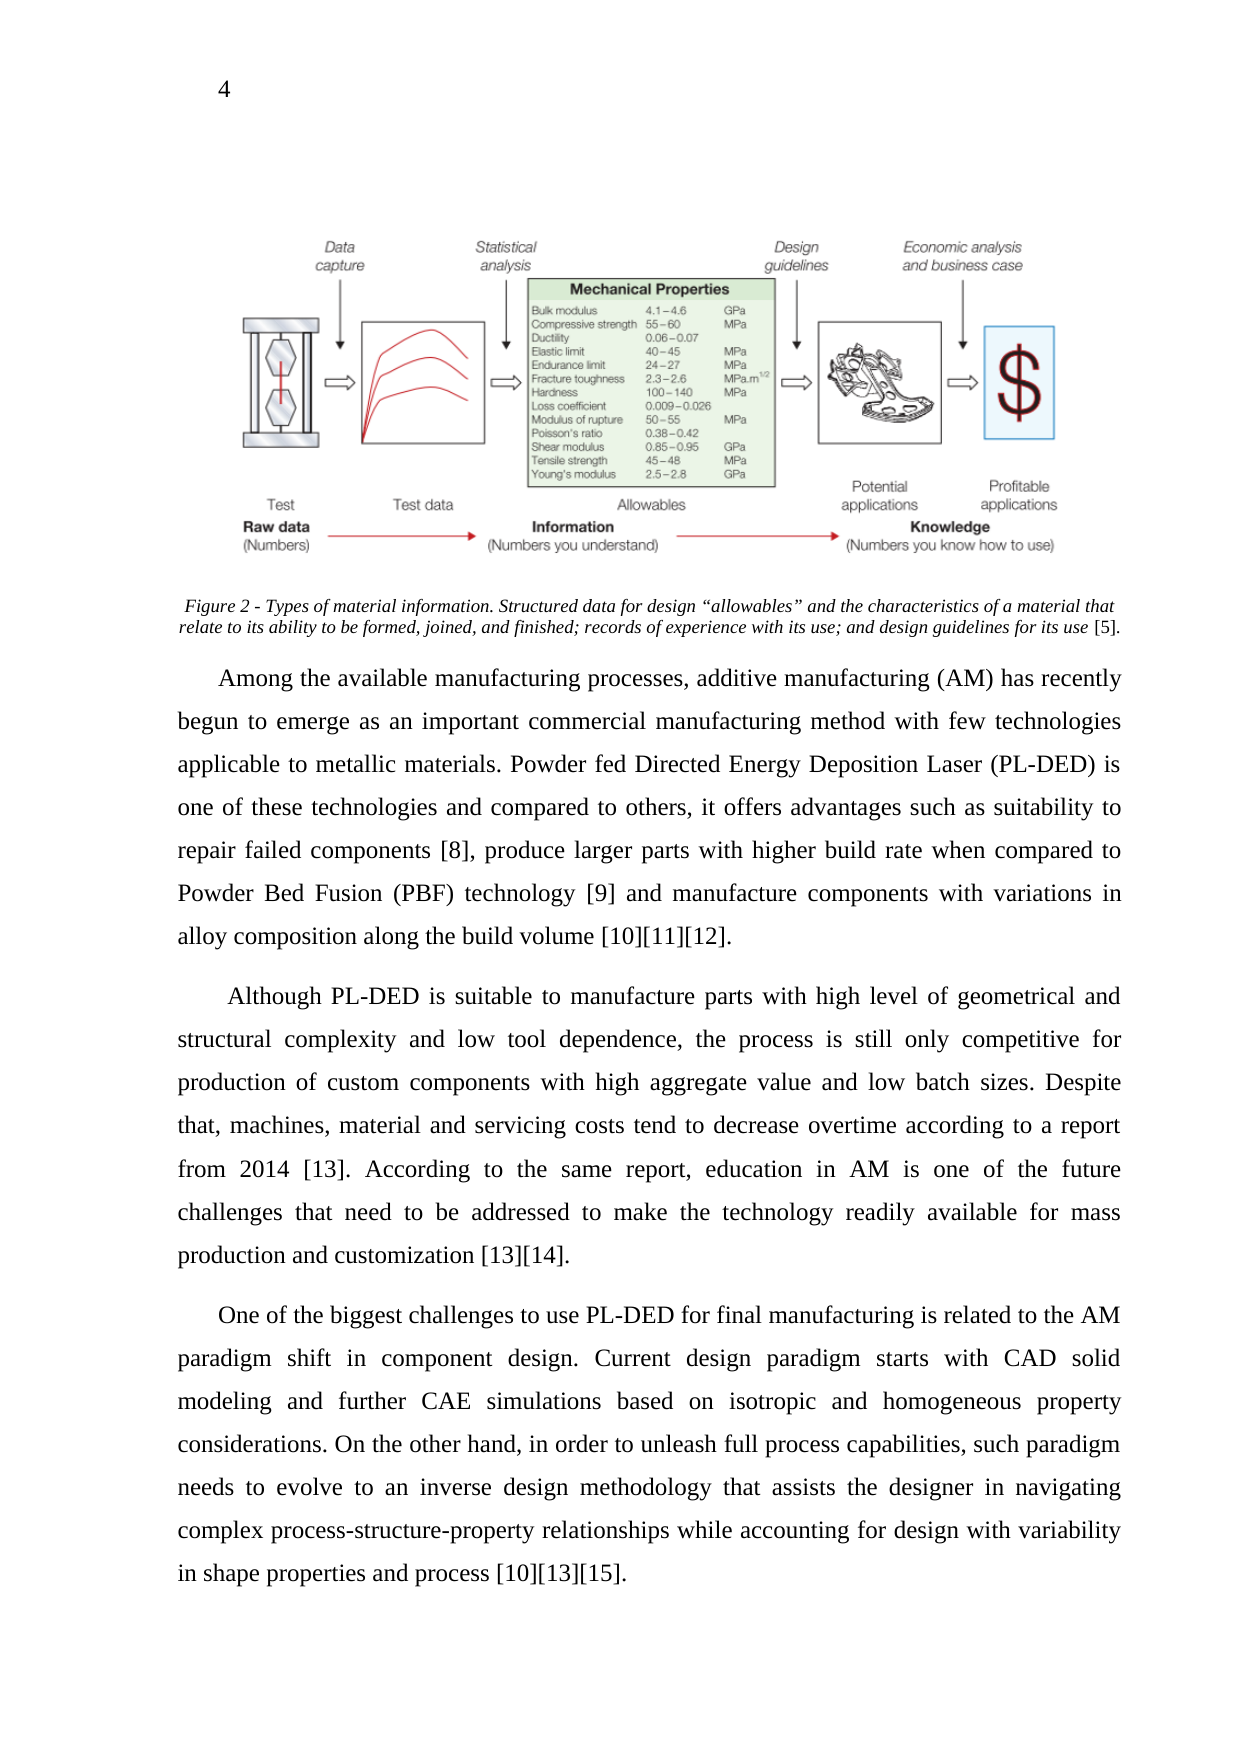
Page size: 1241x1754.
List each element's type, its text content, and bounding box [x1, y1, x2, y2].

text One of the biggest challenges to use PL-DED for final manufacturing is related to the AM paradigm shift in component design. Current design paradigm starts with CAD solid modeling and further CAE simulations based on isotropic and homogeneous property considerations. On the other hand, in order to unleash full process capabilities, such paradigm needs to evolve to an inverse design methodology that assists the designer in navigating complex process-structure-property relationships while accounting for design with variability in shape properties and process [10][13][15]. [177, 1300, 1122, 1587]
picture [228, 219, 1071, 564]
text Although PL-DED is suitable to manufacture parts with high level of geometrical and structural complexity and low tool dependence, the process is still only competitive for production of custom components with high aggregate value and low batch sizes. Despite that, machines, material and servicing costs tend to decrease overtime according to a report from 2014 [13]. According to the same report, education in AM is one of the future challenges that need to be addressed to make the technology readily available for mass production and customization [13][14]. [177, 981, 1122, 1269]
text Among the available manufacturing processes, additive manufacturing (AM) has recently begun to emerge as an important commercial manufacturing method with few technologies applicable to metallic materials. Powder fed Directed Energy Deposition Laser (PL-DED) is one of these technologies and compared to others, it offers advantages such as suitability to repair failed components [8], produce larger parts with higher build rate when compared to Powder Bed Fusion (PBF) technology [9] and manufacture components with variations in alloy composition along the build volume [10][11][12]. [177, 663, 1122, 950]
text Figure 2 - Types of material information. Structured data for design “allowables” and the characteristics of a material that relate to its ability to be formed, joined, and finished; records of experience with its use; and design guidelines for its use [5]. [177, 594, 1122, 638]
